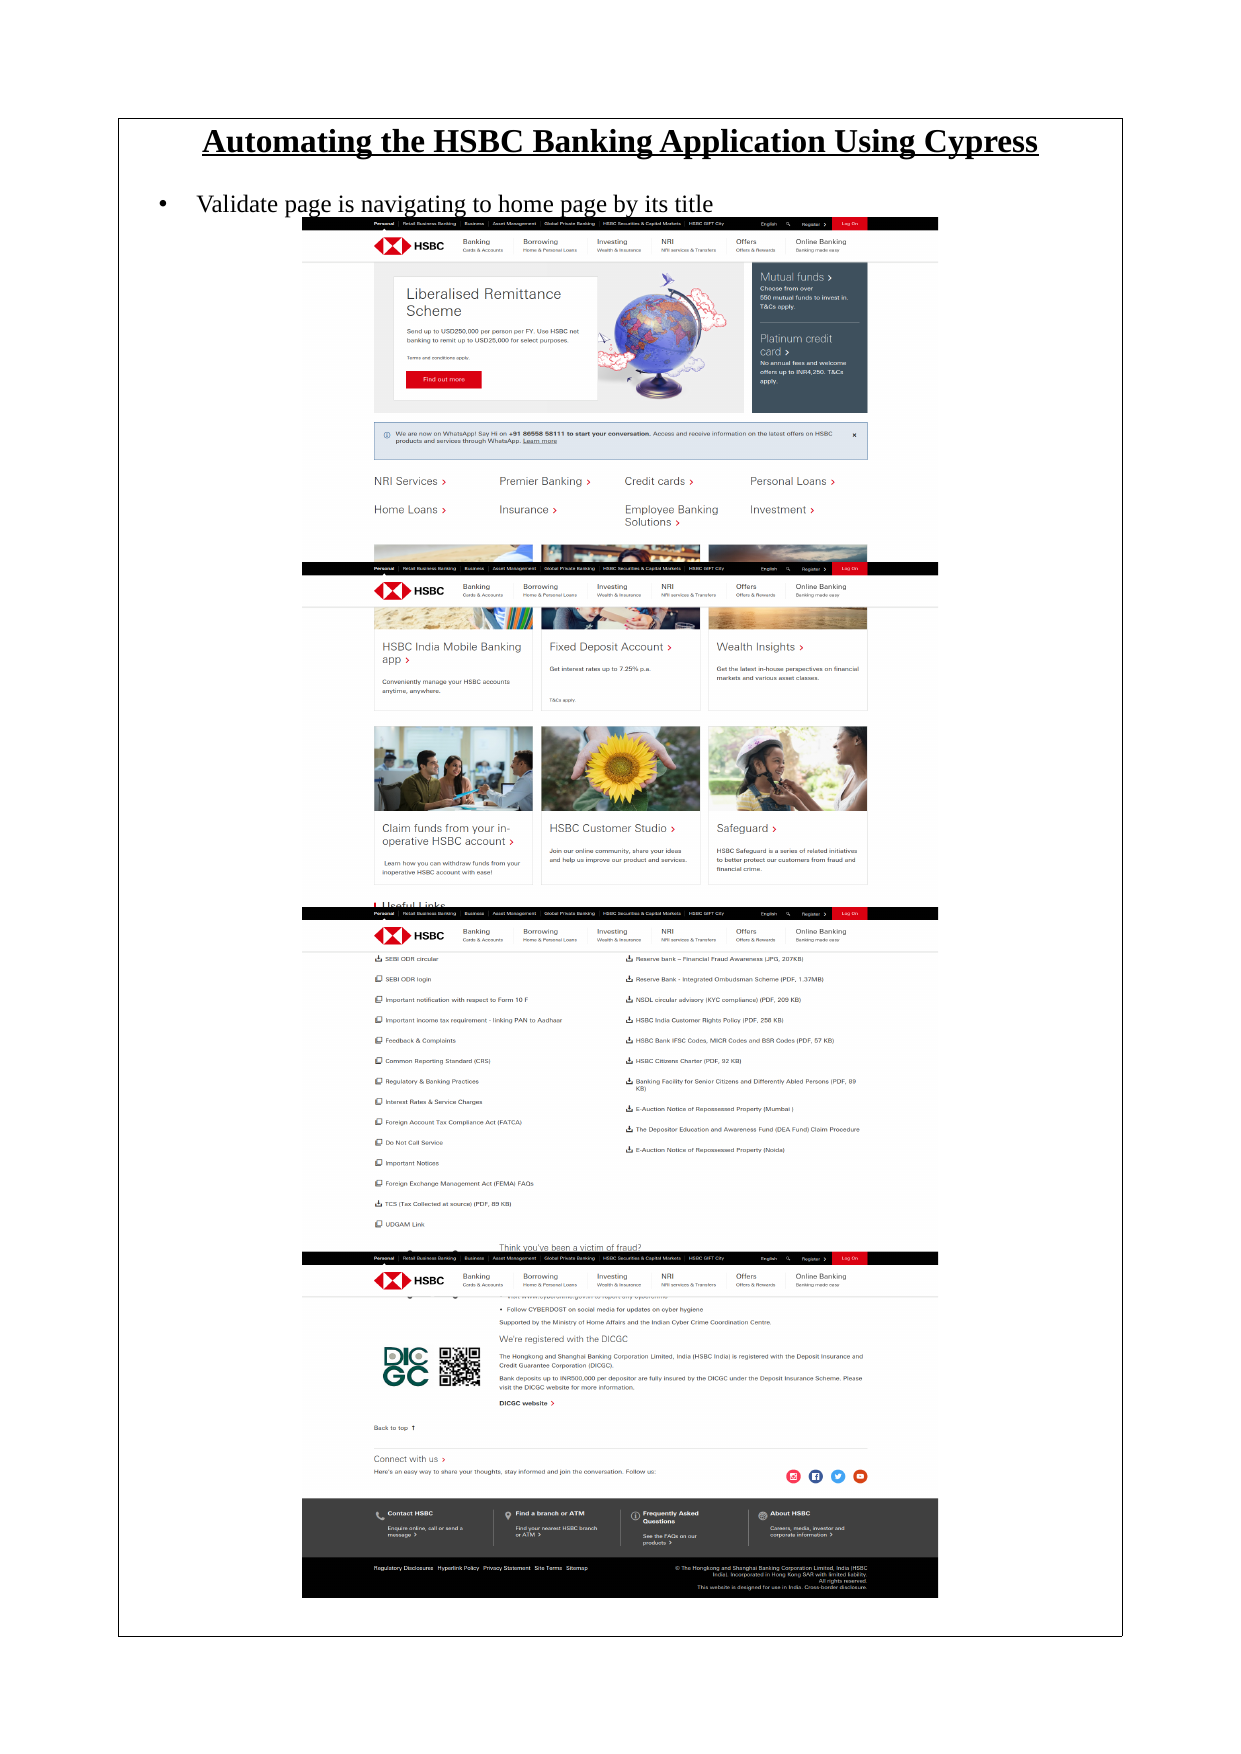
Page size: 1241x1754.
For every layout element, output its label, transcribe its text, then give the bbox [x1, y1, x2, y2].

picture [302, 217, 939, 1598]
list Validate page is navigating to home page by its title [159, 189, 1119, 218]
